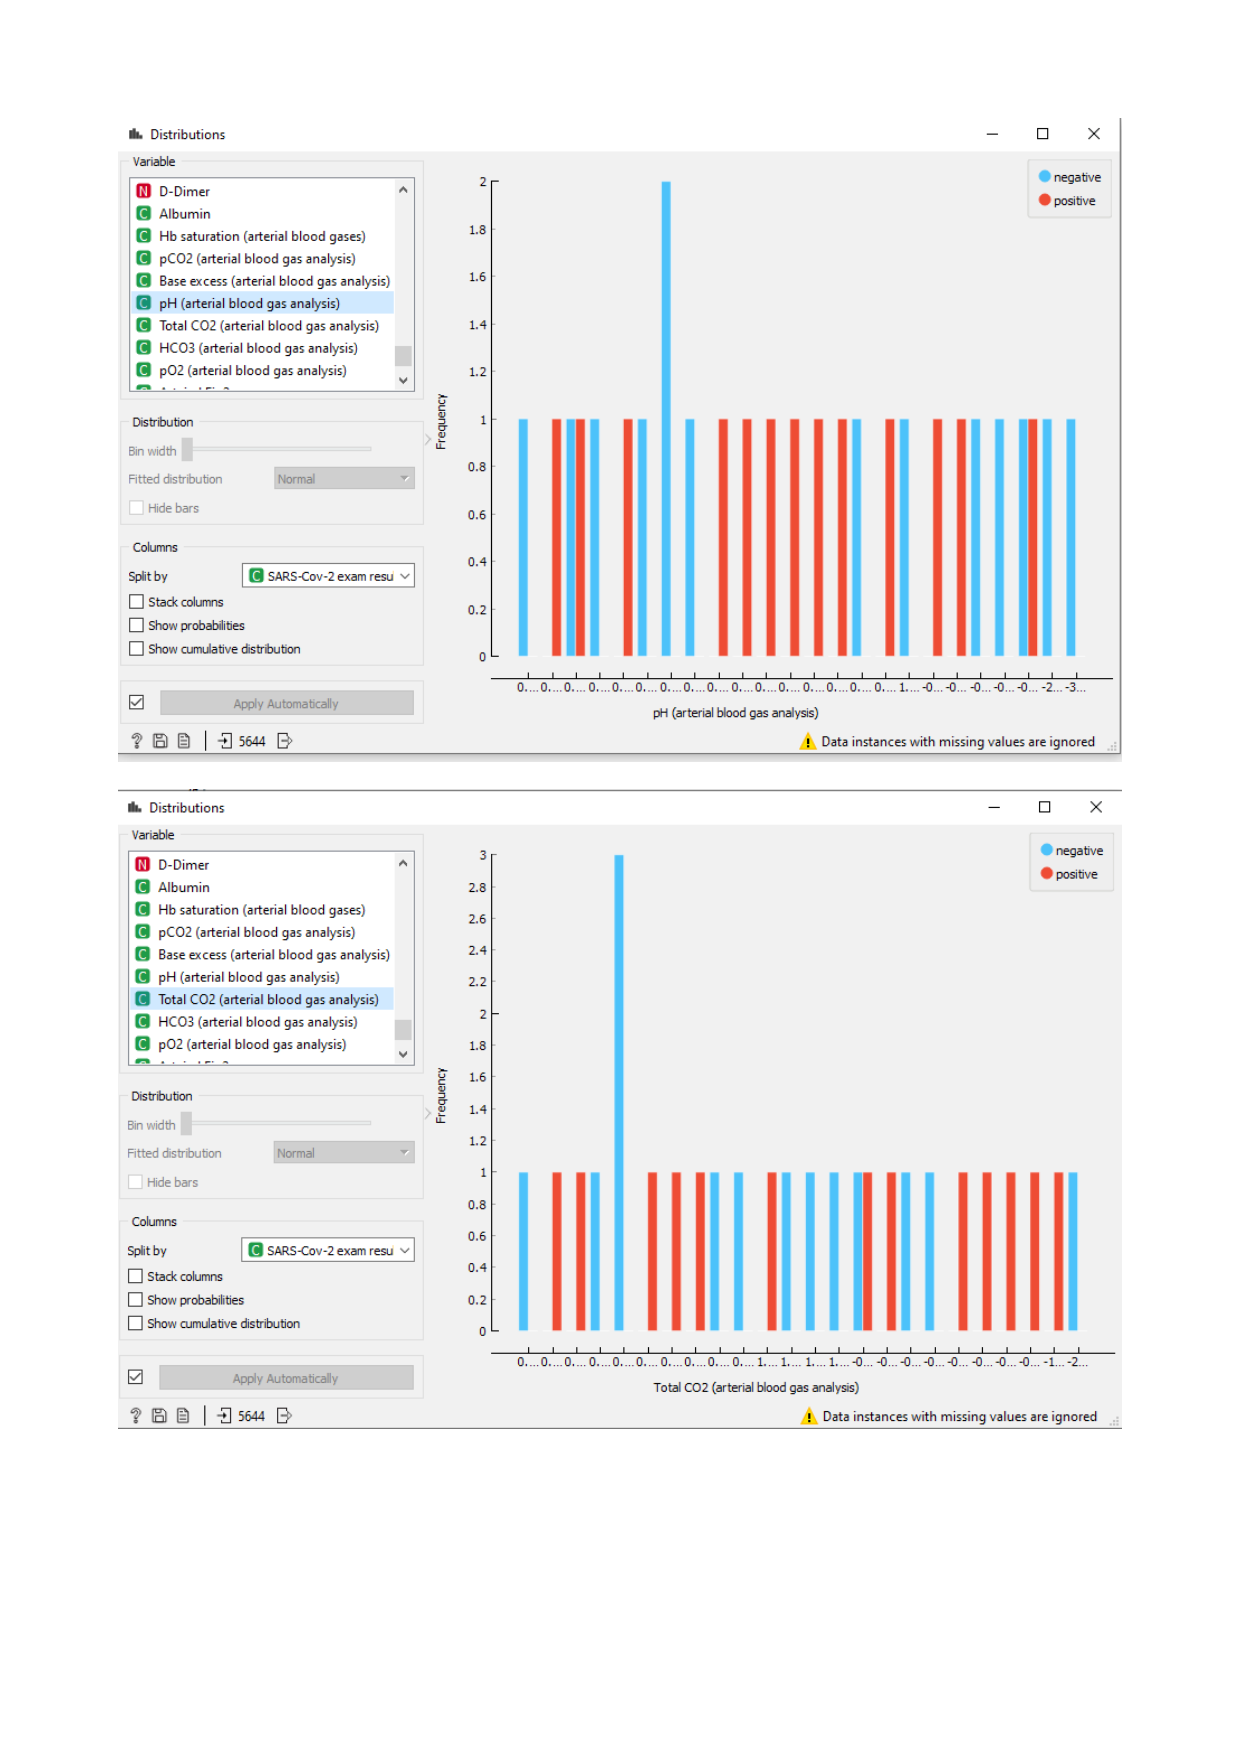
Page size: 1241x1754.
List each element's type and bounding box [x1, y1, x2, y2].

picture [118, 118, 1122, 762]
picture [118, 789, 1122, 1429]
